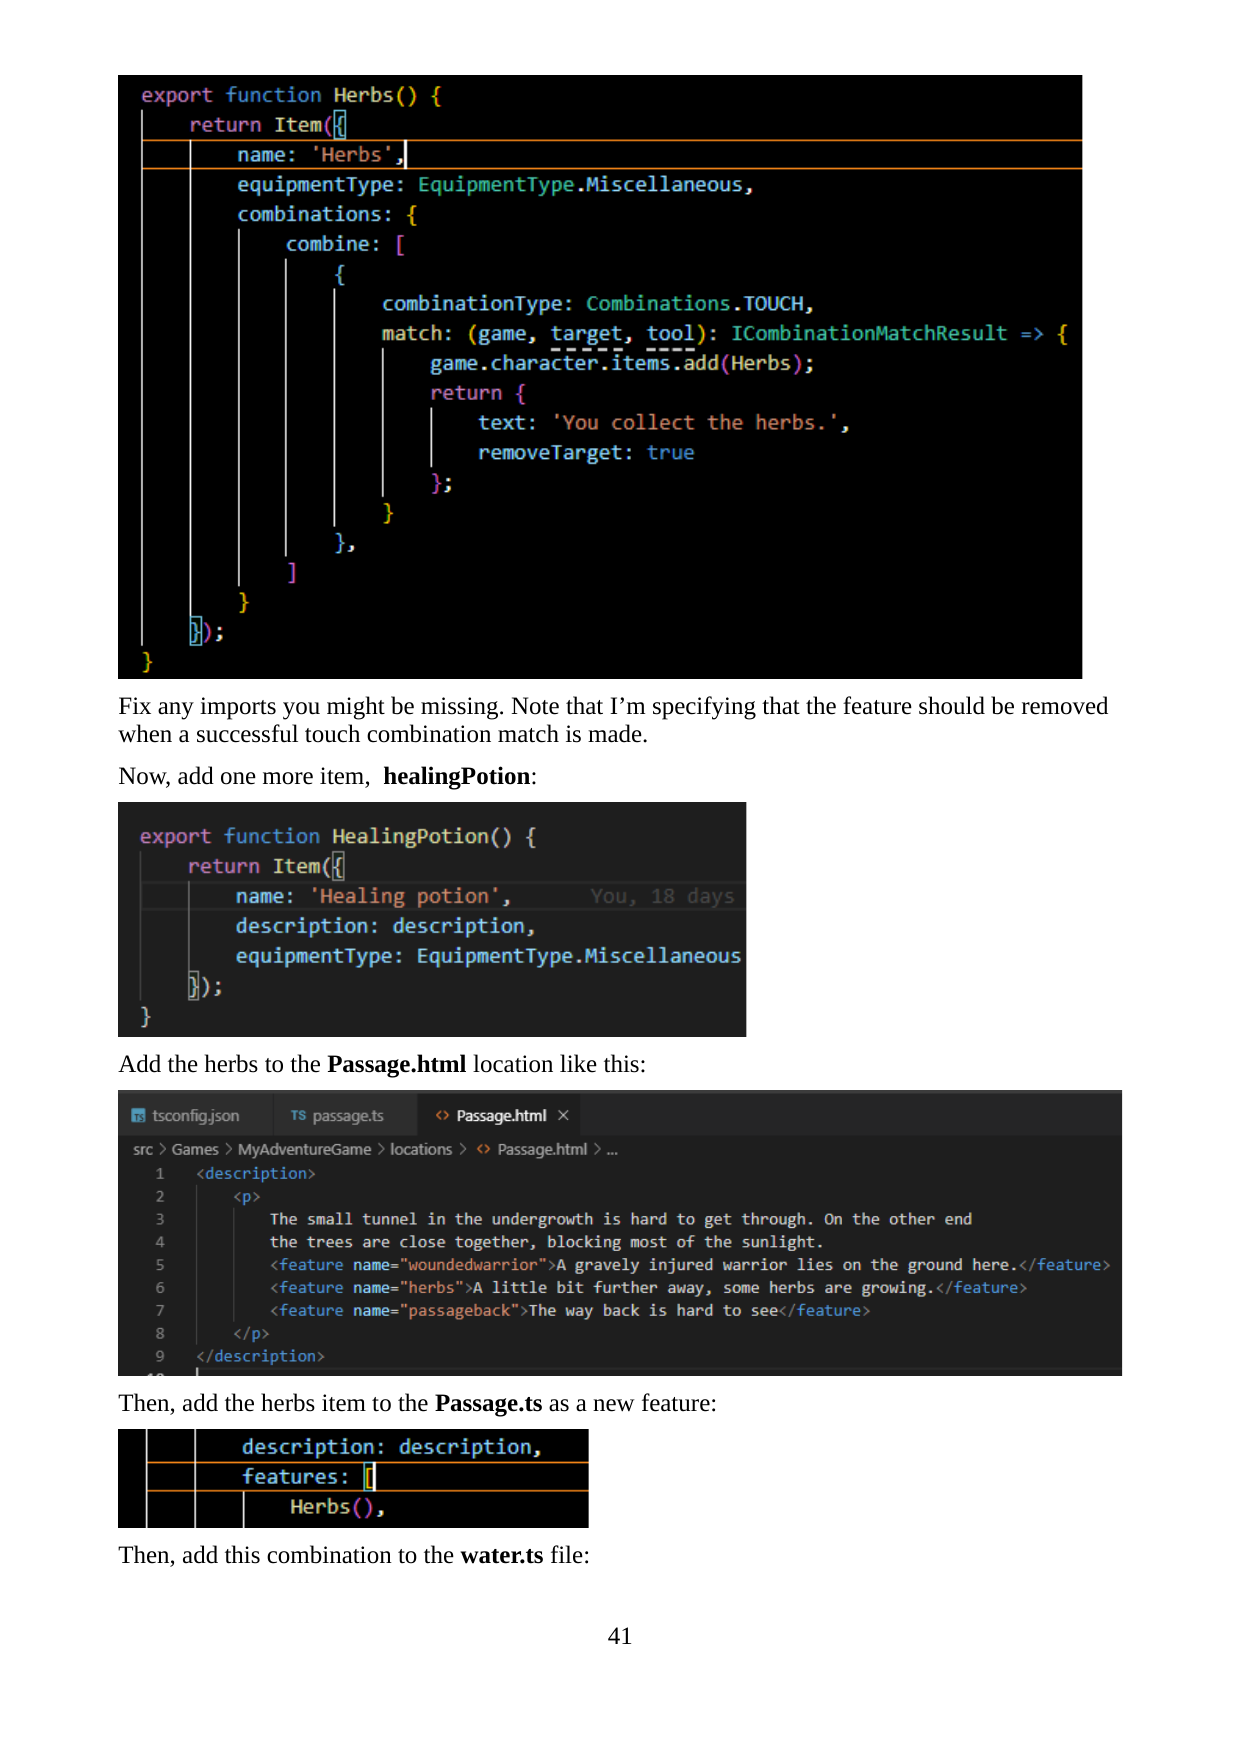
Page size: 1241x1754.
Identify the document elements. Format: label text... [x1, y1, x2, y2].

text Now, add one more item, healingPotion: [118, 761, 1122, 789]
text Fix any imports you might be missing. Note that I’m specifying that the feature should be removed when a successful touch combination match is made. [118, 691, 1122, 748]
text Then, add this combination to the water.ts file: [118, 1540, 1122, 1569]
text Then, add the herbs item to the Passage.ts as a new feature: [118, 1388, 1122, 1417]
text Add the herbs to the Passage.html location like this: [118, 1049, 1122, 1078]
